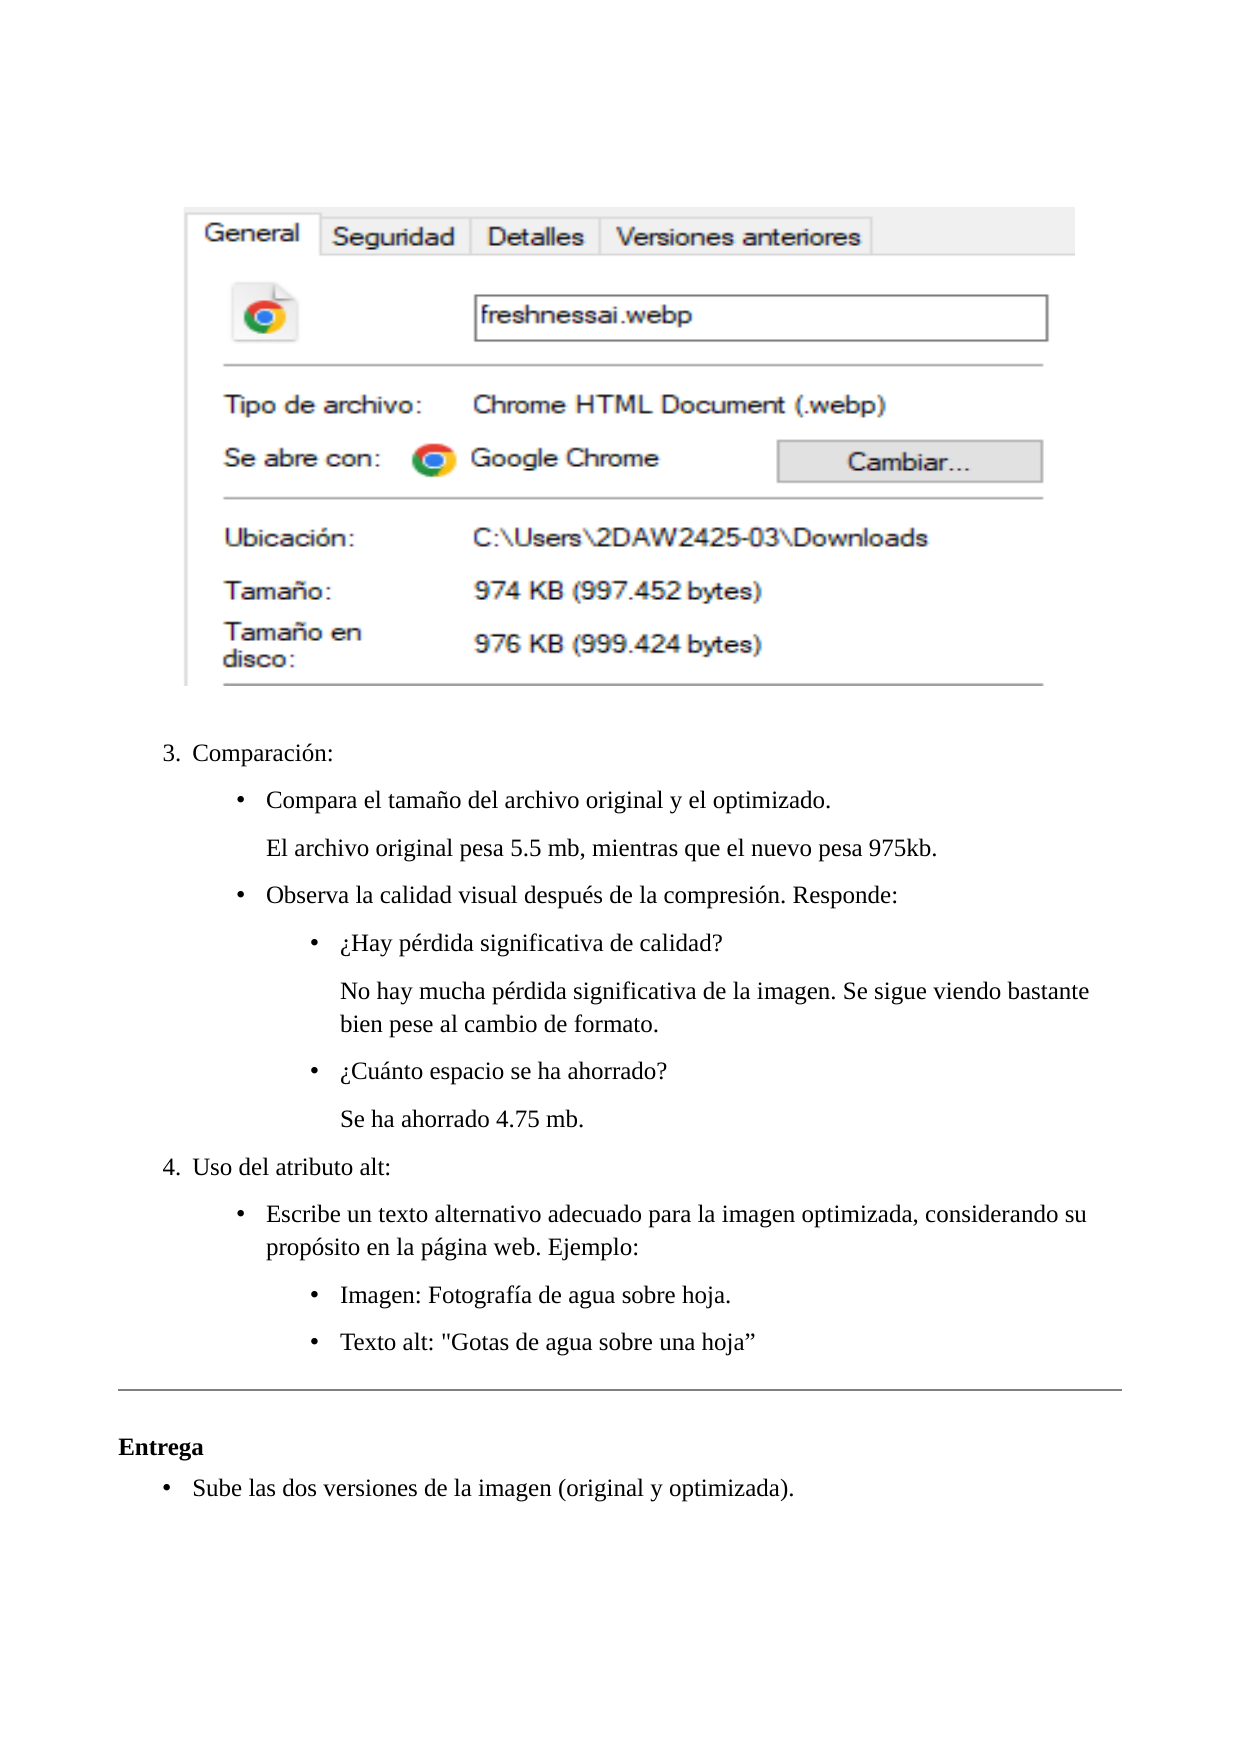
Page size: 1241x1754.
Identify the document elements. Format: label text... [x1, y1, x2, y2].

list Escribe un texto alternativo adecuado para la imagen optimizada, considerando su propósito en la página web. Ejemplo: [236, 1199, 1122, 1261]
list ¿Cuánto espacio se ha ahorrado? [310, 1056, 1122, 1085]
list Compara el tamaño del archivo original y el optimizado. [236, 785, 1122, 814]
list Se ha ahorrado 4.75 mb. [310, 1104, 1122, 1133]
list Texto alt: "Gotas de agua sobre una hoja” [310, 1327, 1122, 1356]
picture [183, 207, 1075, 686]
list Imagen: Fotografía de agua sobre hoja. [310, 1280, 1122, 1309]
list Sube las dos versiones de la imagen (original y optimizada). [162, 1473, 1122, 1502]
list Uso del atributo alt: [162, 1152, 1122, 1180]
list No hay mucha pérdida significativa de la imagen. Se sigue viendo bastante bien pese al cambio de formato. [310, 976, 1122, 1038]
list El archivo original pesa 5.5 mb, mientras que el nuevo pesa 975kb. [236, 833, 1122, 862]
list Comparación: [162, 738, 1122, 767]
list ¿Hay pérdida significativa de calidad? [310, 928, 1122, 957]
list Observa la calidad visual después de la compresión. Responde: [236, 881, 1122, 909]
subtitle Entrega [118, 1432, 1122, 1461]
